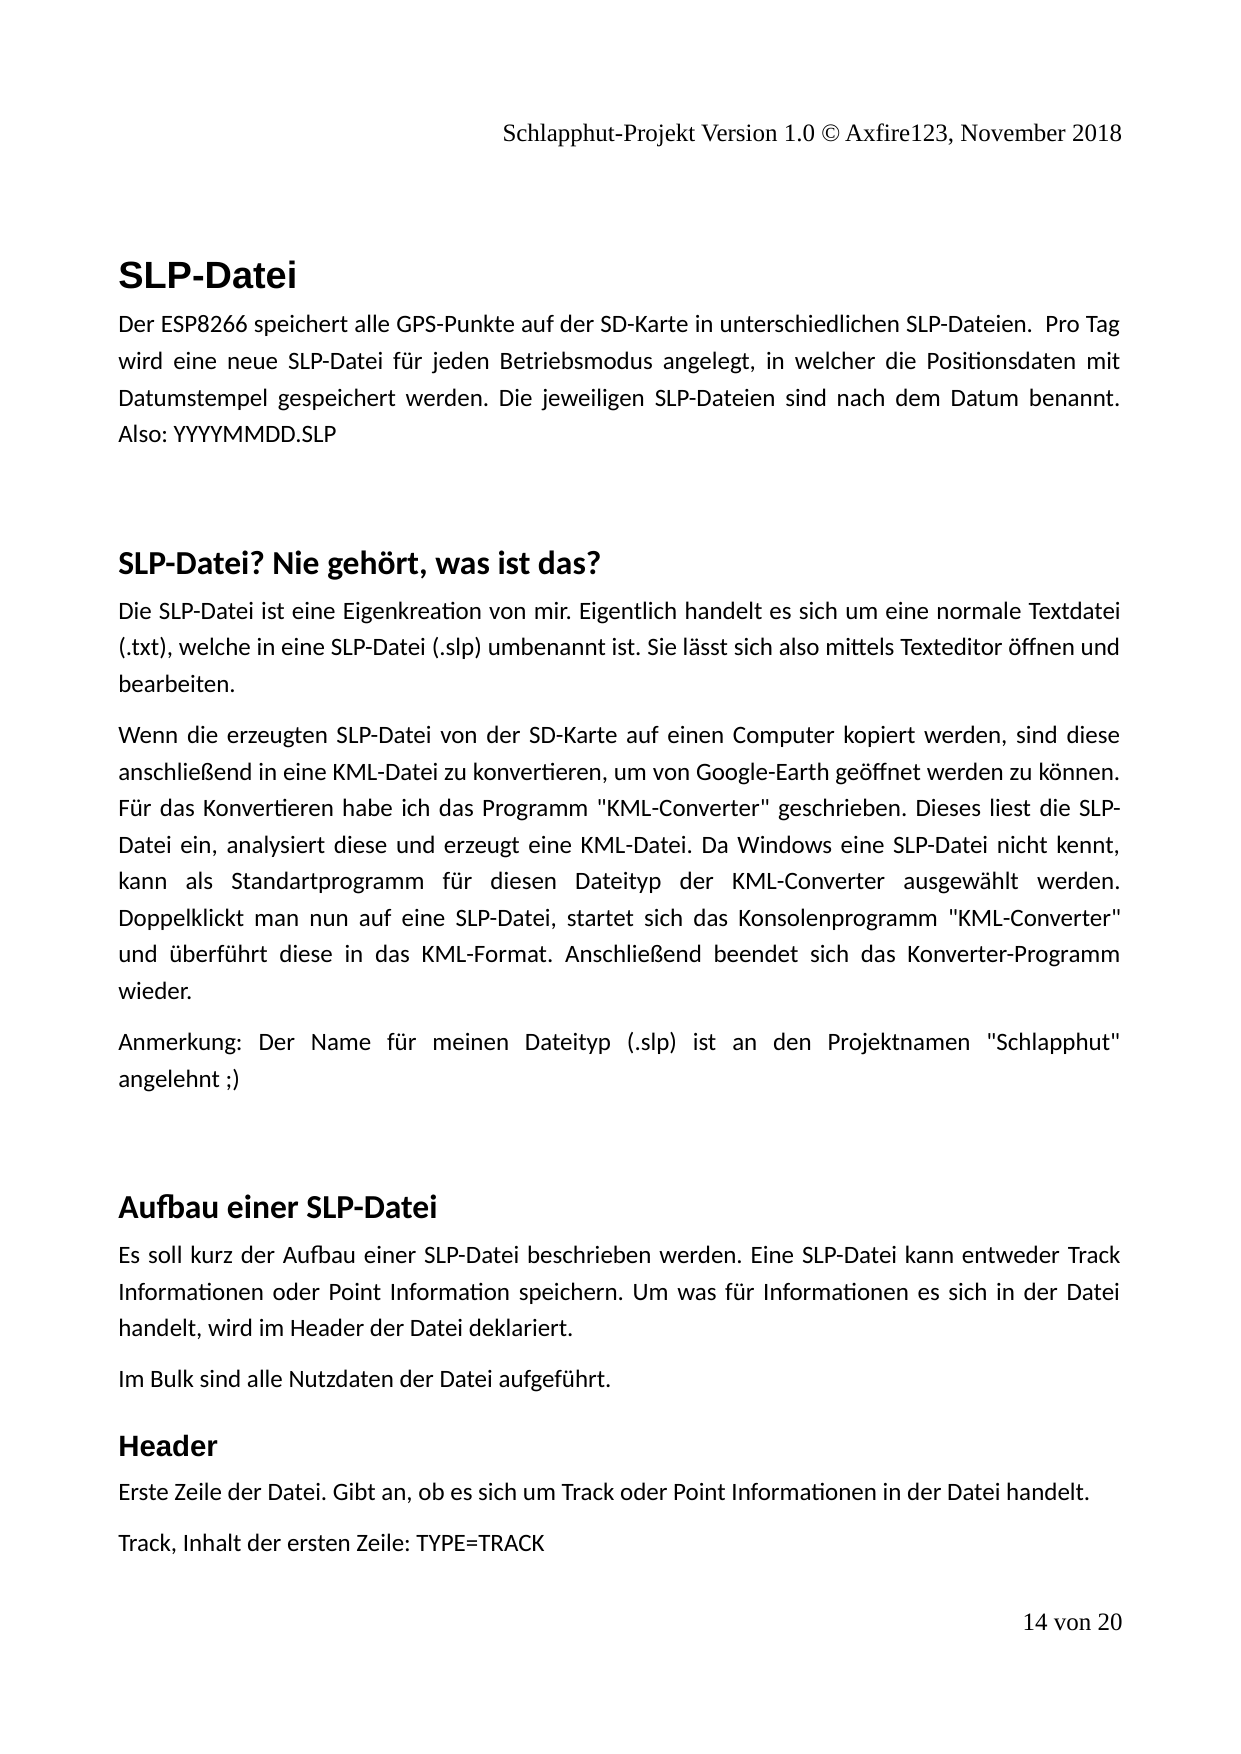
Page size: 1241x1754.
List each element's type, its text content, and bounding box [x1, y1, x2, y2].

subtitle SLP-Datei [118, 252, 1122, 296]
subtitle Aufbau einer SLP-Datei [118, 1186, 1122, 1227]
text Die SLP-Datei ist eine Eigenkreation von mir. Eigentlich handelt es sich um eine normale Textdatei (.txt), welche in eine SLP-Datei (.slp) umbenannt ist. Sie lässt sich also mittels Texteditor öffnen und bearbeiten. [118, 595, 1122, 698]
text Wenn die erzeugten SLP-Datei von der SD-Karte auf einen Computer kopiert werden, sind diese anschließend in eine KML-Datei zu konvertieren, um von Google-Earth geöffnet werden zu können. Für das Konvertieren habe ich das Programm "KML-Converter" geschrieben. Dieses liest die SLP-Datei ein, analysiert diese und erzeugt eine KML-Datei. Da Windows eine SLP-Datei nicht kennt, kann als Standartprogramm für diesen Dateityp der KML-Converter ausgewählt werden. Doppelklickt man nun auf eine SLP-Datei, startet sich das Konsolenprogramm "KML-Converter" und überführt diese in das KML-Format. Anschließend beendet sich das Konverter-Programm wieder. [118, 719, 1122, 1006]
text Anmerkung: Der Name für meinen Dateityp (.slp) ist an den Projektnamen "Schlapphut" angelehnt ;) [118, 1026, 1122, 1093]
text Track, Inhalt der ersten Zeile: TYPE=TRACK [118, 1527, 1122, 1557]
text Es soll kurz der Aufbau einer SLP-Datei beschrieben werden. Eine SLP-Datei kann entweder Track Informationen oder Point Information speichern. Um was für Informationen es sich in der Datei handelt, wird im Header der Datei deklariert. [118, 1239, 1122, 1343]
text Erste Zeile der Datei. Gibt an, ob es sich um Track oder Point Informationen in der Datei handelt. [118, 1476, 1122, 1506]
subtitle Header [118, 1429, 1122, 1463]
subtitle SLP-Datei? Nie gehört, was ist das? [118, 541, 1122, 582]
text Der ESP8266 speichert alle GPS-Punkte auf der SD-Karte in unterschiedlichen SLP-Dateien. Pro Tag wird eine neue SLP-Datei für jeden Betriebsmodus angelegt, in welcher die Positionsdaten mit Datumstempel gespeichert werden. Die jeweiligen SLP-Dateien sind nach dem Datum benannt. Also: YYYYMMDD.SLP [118, 309, 1122, 449]
text Im Bulk sind alle Nutzdaten der Datei aufgeführt. [118, 1364, 1122, 1394]
